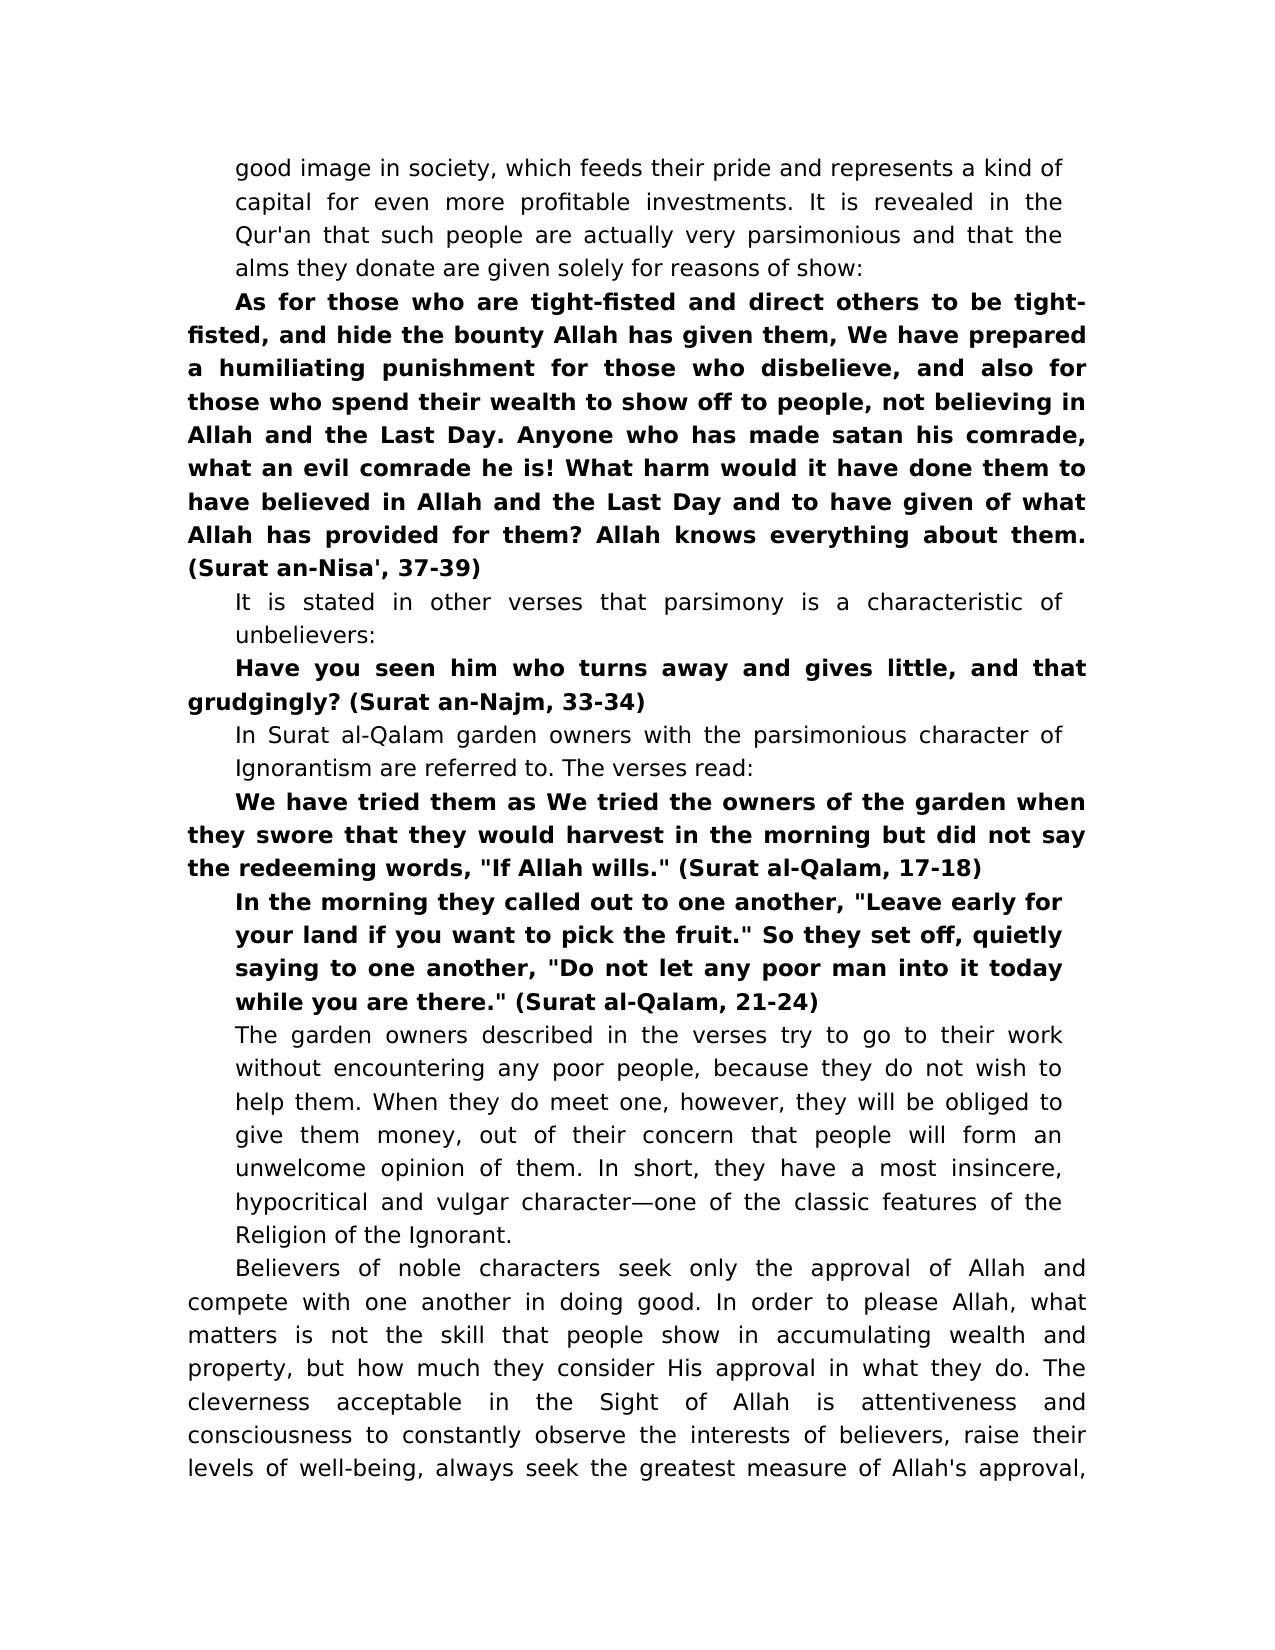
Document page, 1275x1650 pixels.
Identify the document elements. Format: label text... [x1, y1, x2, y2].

text good image in society, which feeds their pride and represents a kind of capital for even more profitable investments. It is revealed in the Qur'an that such people are actually very parsimonious and that the alms they donate are given solely for reasons of show: [235, 150, 1064, 283]
text Believers of noble characters seek only the approval of Allah and compete with one another in doing good. In order to please Allah, what matters is not the skill that people show in accumulating wealth and property, but how much they consider His approval in what they do. The cleverness acceptable in the Sight of Allah is attentiveness and consciousness to constantly observe the interests of believers, raise their levels of well-being, always seek the greatest measure of Allah's approval, [187, 1250, 1087, 1483]
text It is stated in other verses that parsimony is a characteristic of unbelievers: [235, 583, 1064, 650]
text In the morning they called out to one another, "Leave early for your land if you want to pick the fruit." So they set off, quietly saying to one another, "Do not let any poor man into it today while you are there." (Surat al-Qalam, 21-24) [235, 883, 1064, 1017]
text As for those who are tight-fisted and direct others to be tight-fisted, and hide the bounty Allah has given them, We have prepared a humiliating punishment for those who disbelieve, and also for those who spend their wealth to show off to people, not believing in Allah and the Last Day. Anyone who has made satan his comrade, what an evil comrade he is! What harm would it have done them to have believed in Allah and the Last Day and to have given of what Allah has provided for them? Allah knows everything about them. (Surat an-Nisa', 37-39) [187, 283, 1087, 583]
text In Surat al-Qalam garden owners with the parsimonious character of Ignorantism are referred to. The verses read: [235, 717, 1064, 783]
text We have tried them as We tried the owners of the garden when they swore that they would harvest in the morning but did not say the redeeming words, "If Allah wills." (Surat al-Qalam, 17-18) [187, 783, 1087, 883]
text Have you seen him who turns away and gives little, and that grudgingly? (Surat an-Najm, 33-34) [187, 650, 1087, 717]
text The garden owners described in the verses try to go to their work without encountering any poor people, because they do not wish to help them. When they do meet one, however, they will be obliged to give them money, out of their concern that people will form an unwelcome opinion of them. In short, they have a most insincere, hypocritical and vulgar character—one of the classic features of the Religion of the Ignorant. [235, 1017, 1064, 1250]
